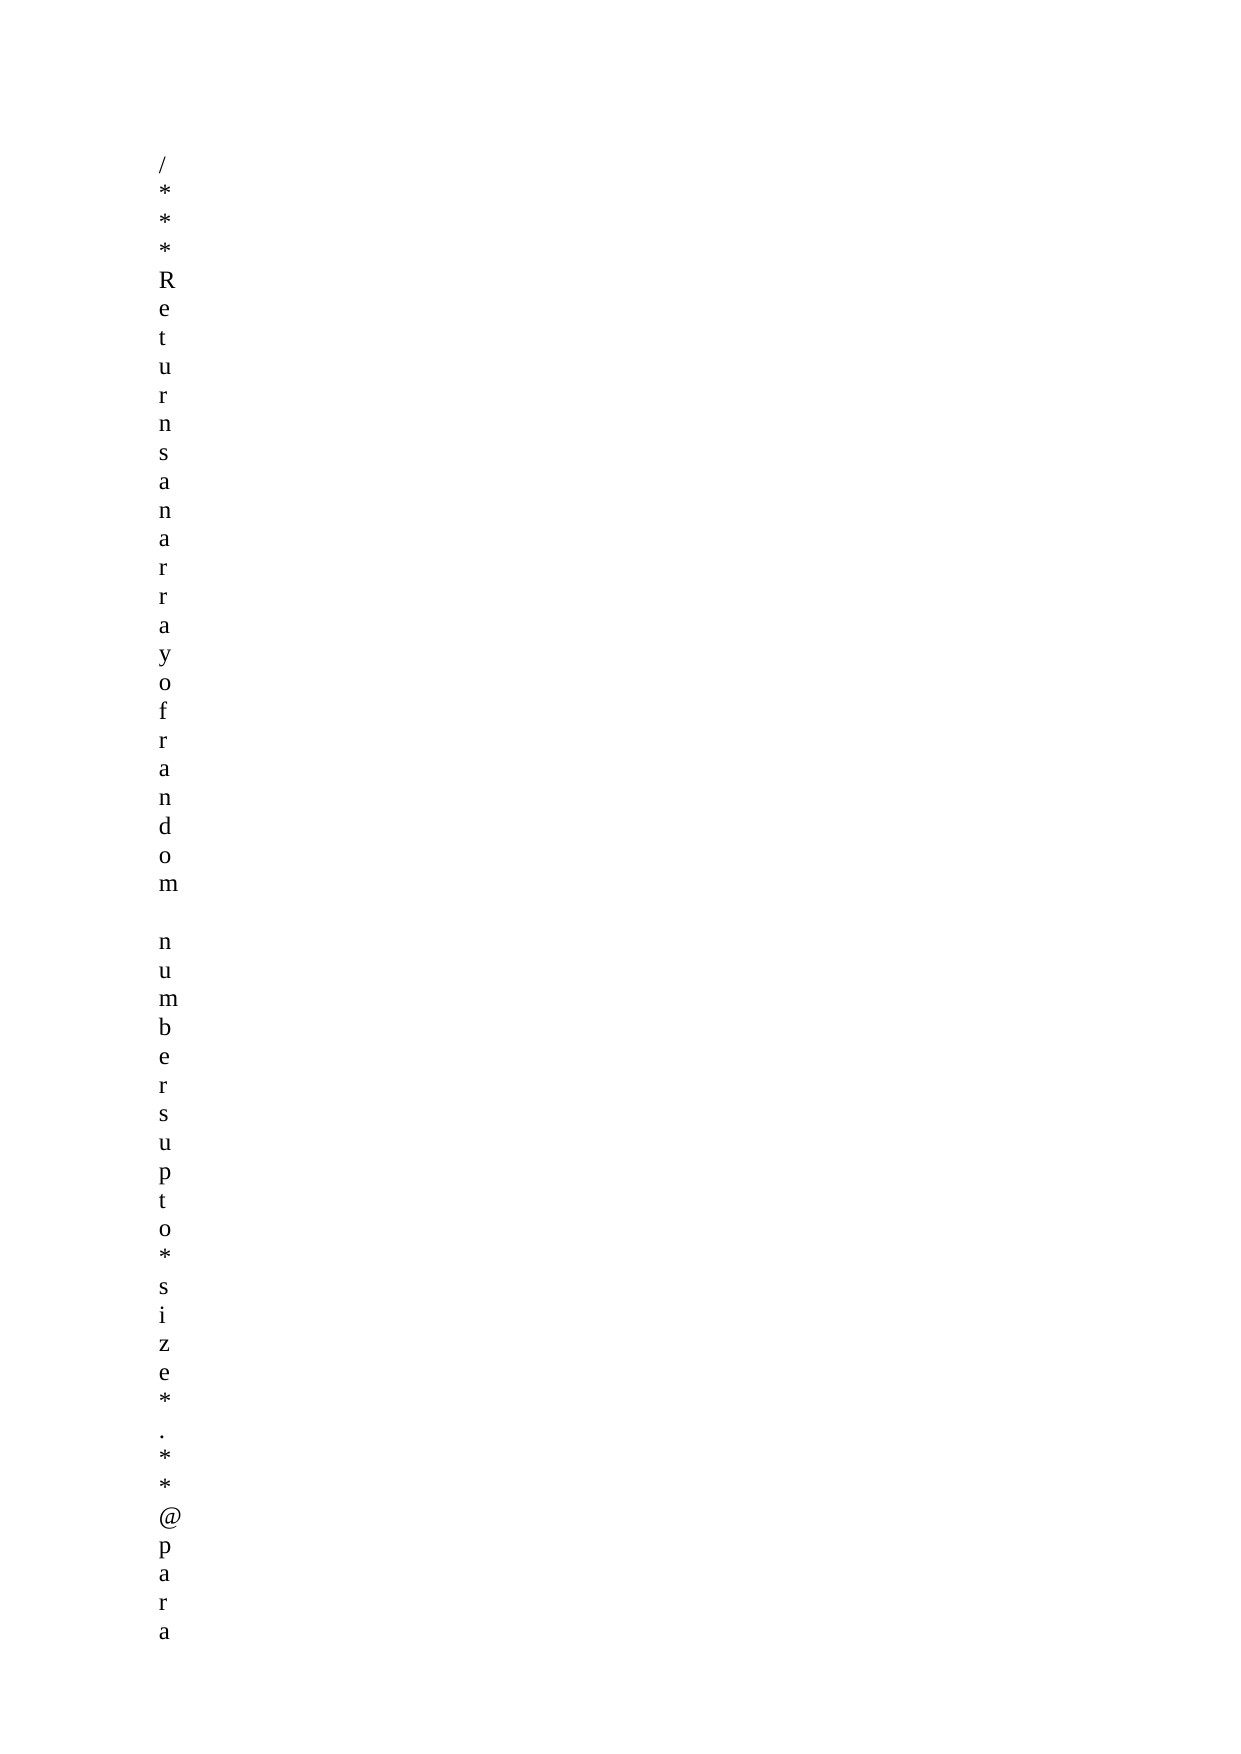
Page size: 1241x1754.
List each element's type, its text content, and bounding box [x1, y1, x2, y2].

table_header /** * Returns an array of random numbers up to *size*. * * @param {int} size * The size of the random array to return. * * @return {array} * Array of random integers. */ function loop(size) { var ary = [] var min = 0; for (var max = 1; max <= size; max++) { var rand = Math.floor(Math.random() * (max - min + 1) + min) ary.push(rand); } return ary; } var max = 100; var min = 1; var size = Math.floor(Math.random() * (max - min + 1) + min); var res = loop(size); console.log('Created an array with ' + res.length + ' results.'); console.log(res.join(', ')); [156, 118, 176, 1636]
table_header 1 2 3 4 5 6 7 8 9 10 11 12 13 14 15 16 17 18 19 20 21 22 23 24 25 26 27 28 [118, 118, 156, 1636]
